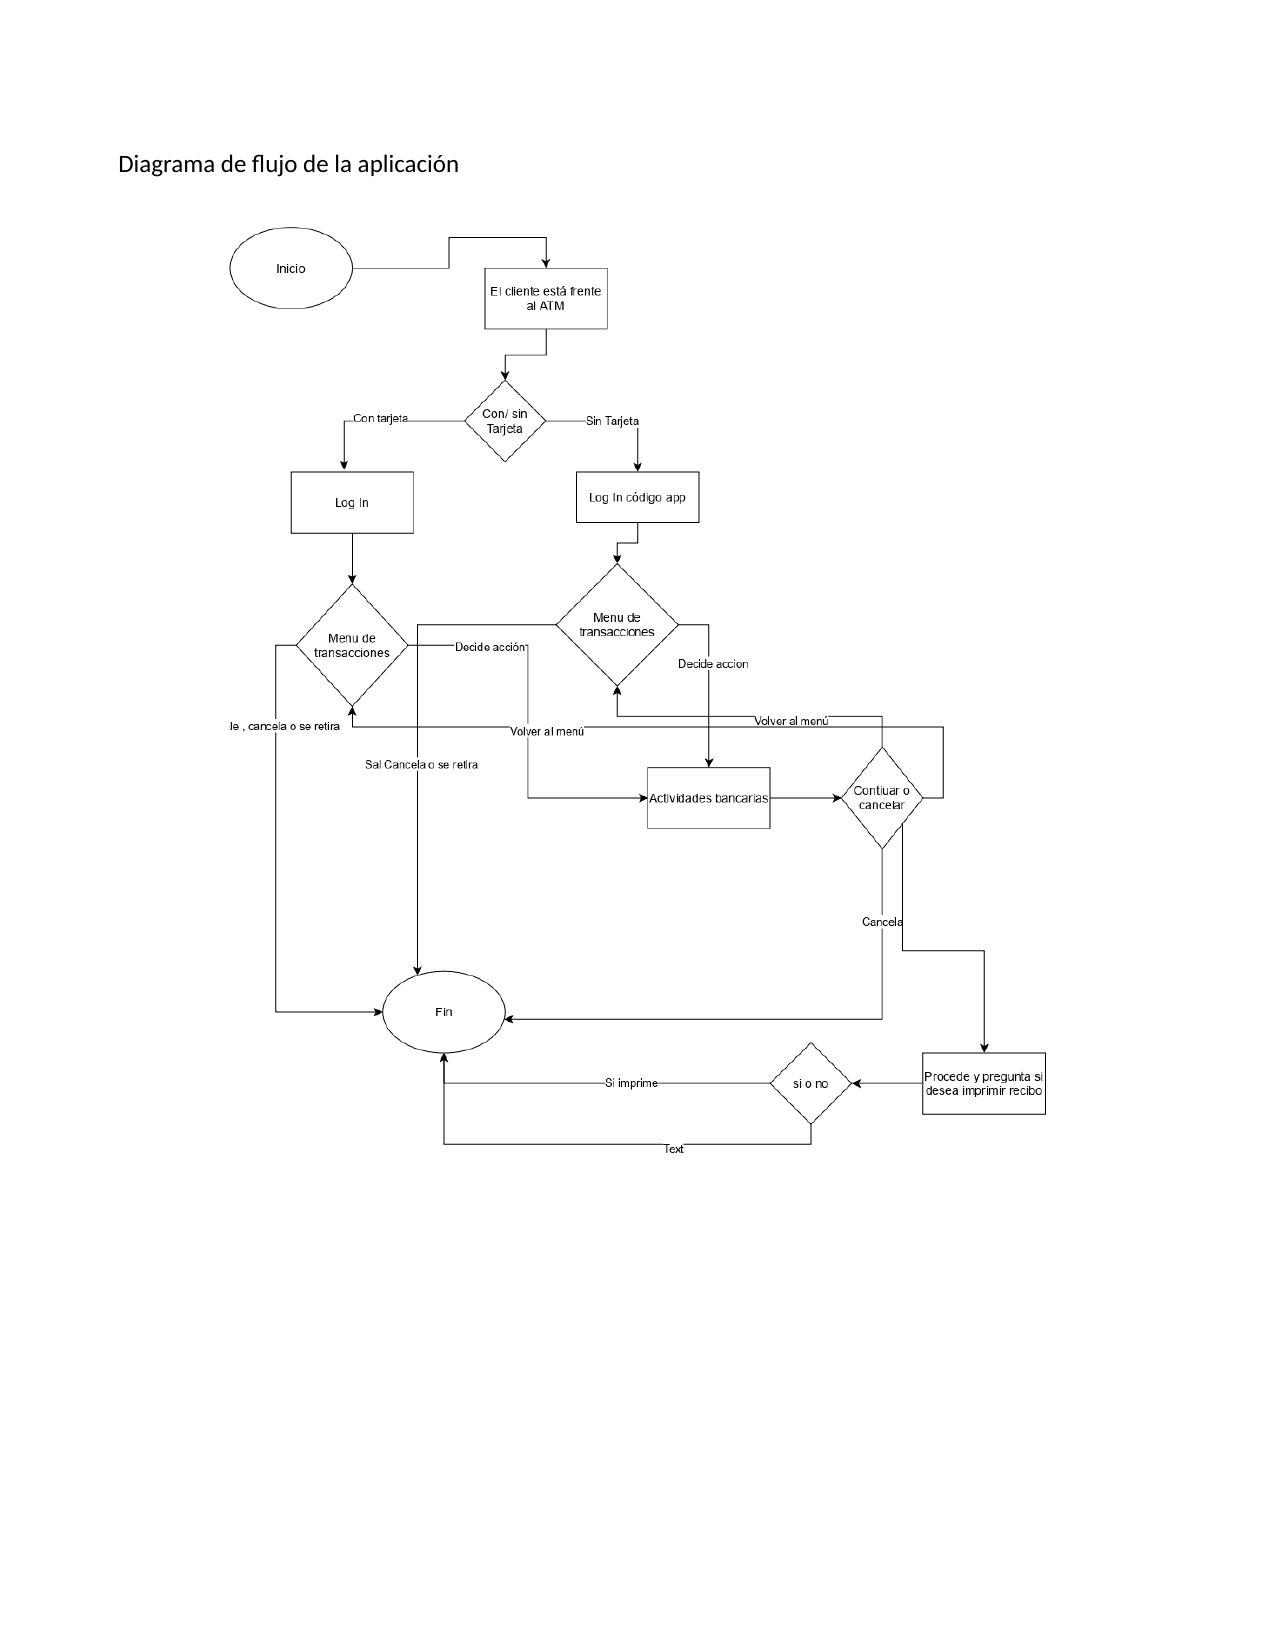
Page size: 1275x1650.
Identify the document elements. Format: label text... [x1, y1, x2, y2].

text Diagrama de flujo de la aplicación [118, 149, 1157, 179]
picture [225, 199, 1090, 1177]
